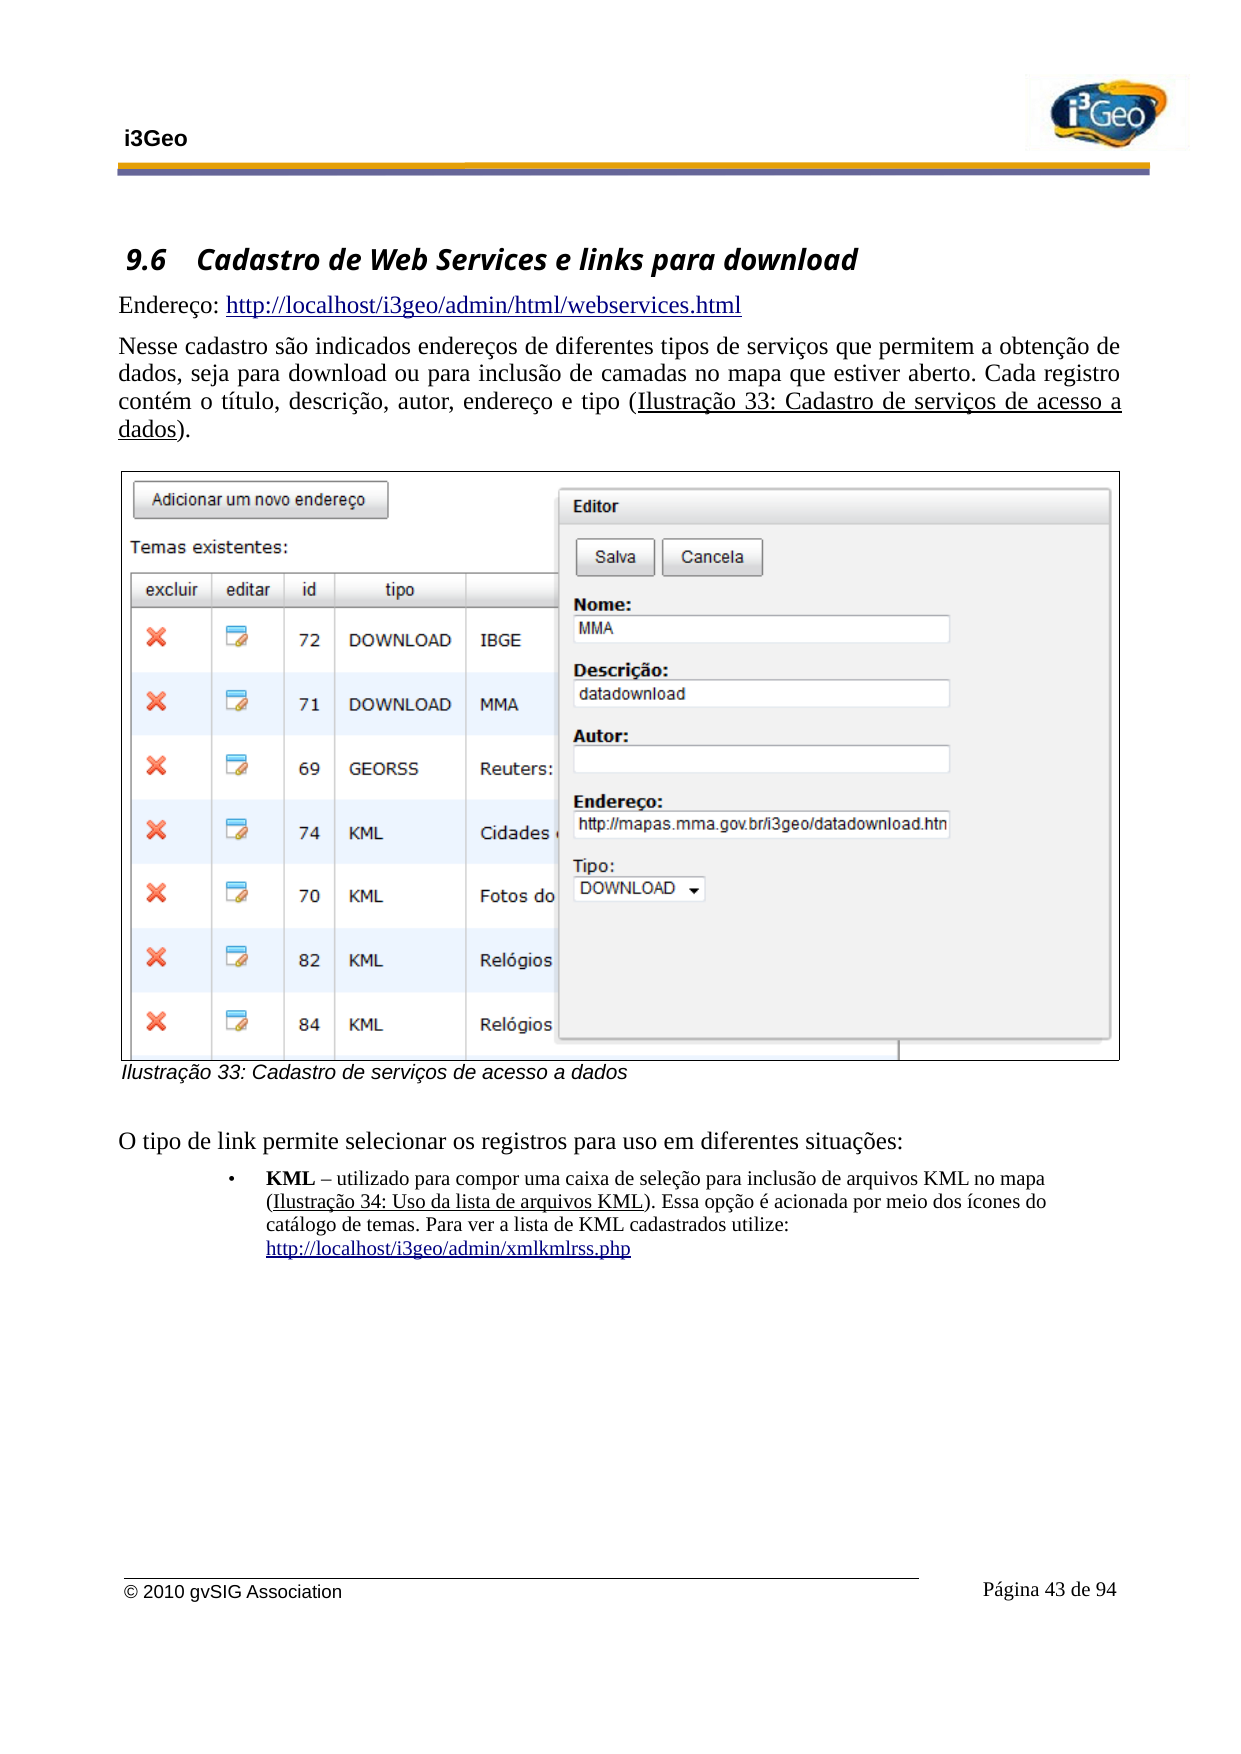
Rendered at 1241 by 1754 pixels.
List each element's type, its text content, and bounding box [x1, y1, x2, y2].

text Nesse cadastro são indicados endereços de diferentes tipos de serviços que permitem a obtenção de dados, seja para download ou para inclusão de camadas no mapa que estiver aberto. Cada registro contém o título, descrição, autor, endereço e tipo (Ilustração 33: Cadastro de serviços de acesso a dados). [118, 332, 1122, 443]
picture [122, 472, 1119, 1060]
picture [1025, 74, 1191, 151]
text Endereço: http://localhost/i3geo/admin/html/webservices.html [118, 292, 1122, 319]
text O tipo de link permite selecionar os registros para uso em diferentes situações: [118, 1127, 1122, 1154]
subtitle Cadastro de Web Services e links para download [118, 239, 1122, 279]
list KML – utilizado para compor uma caixa de seleção para inclusão de arquivos KML no mapa (Ilustração 34: Uso da lista de arquivos KML). Essa opção é acionada por meio dos ícones do catálogo de temas. Para ver a lista de KML cadastrados utilize: http://localhost/i3geo/admin/xmlkmlrss.php [228, 1167, 1122, 1259]
text Ilustração 33: Cadastro de serviços de acesso a dados [121, 1061, 1119, 1084]
